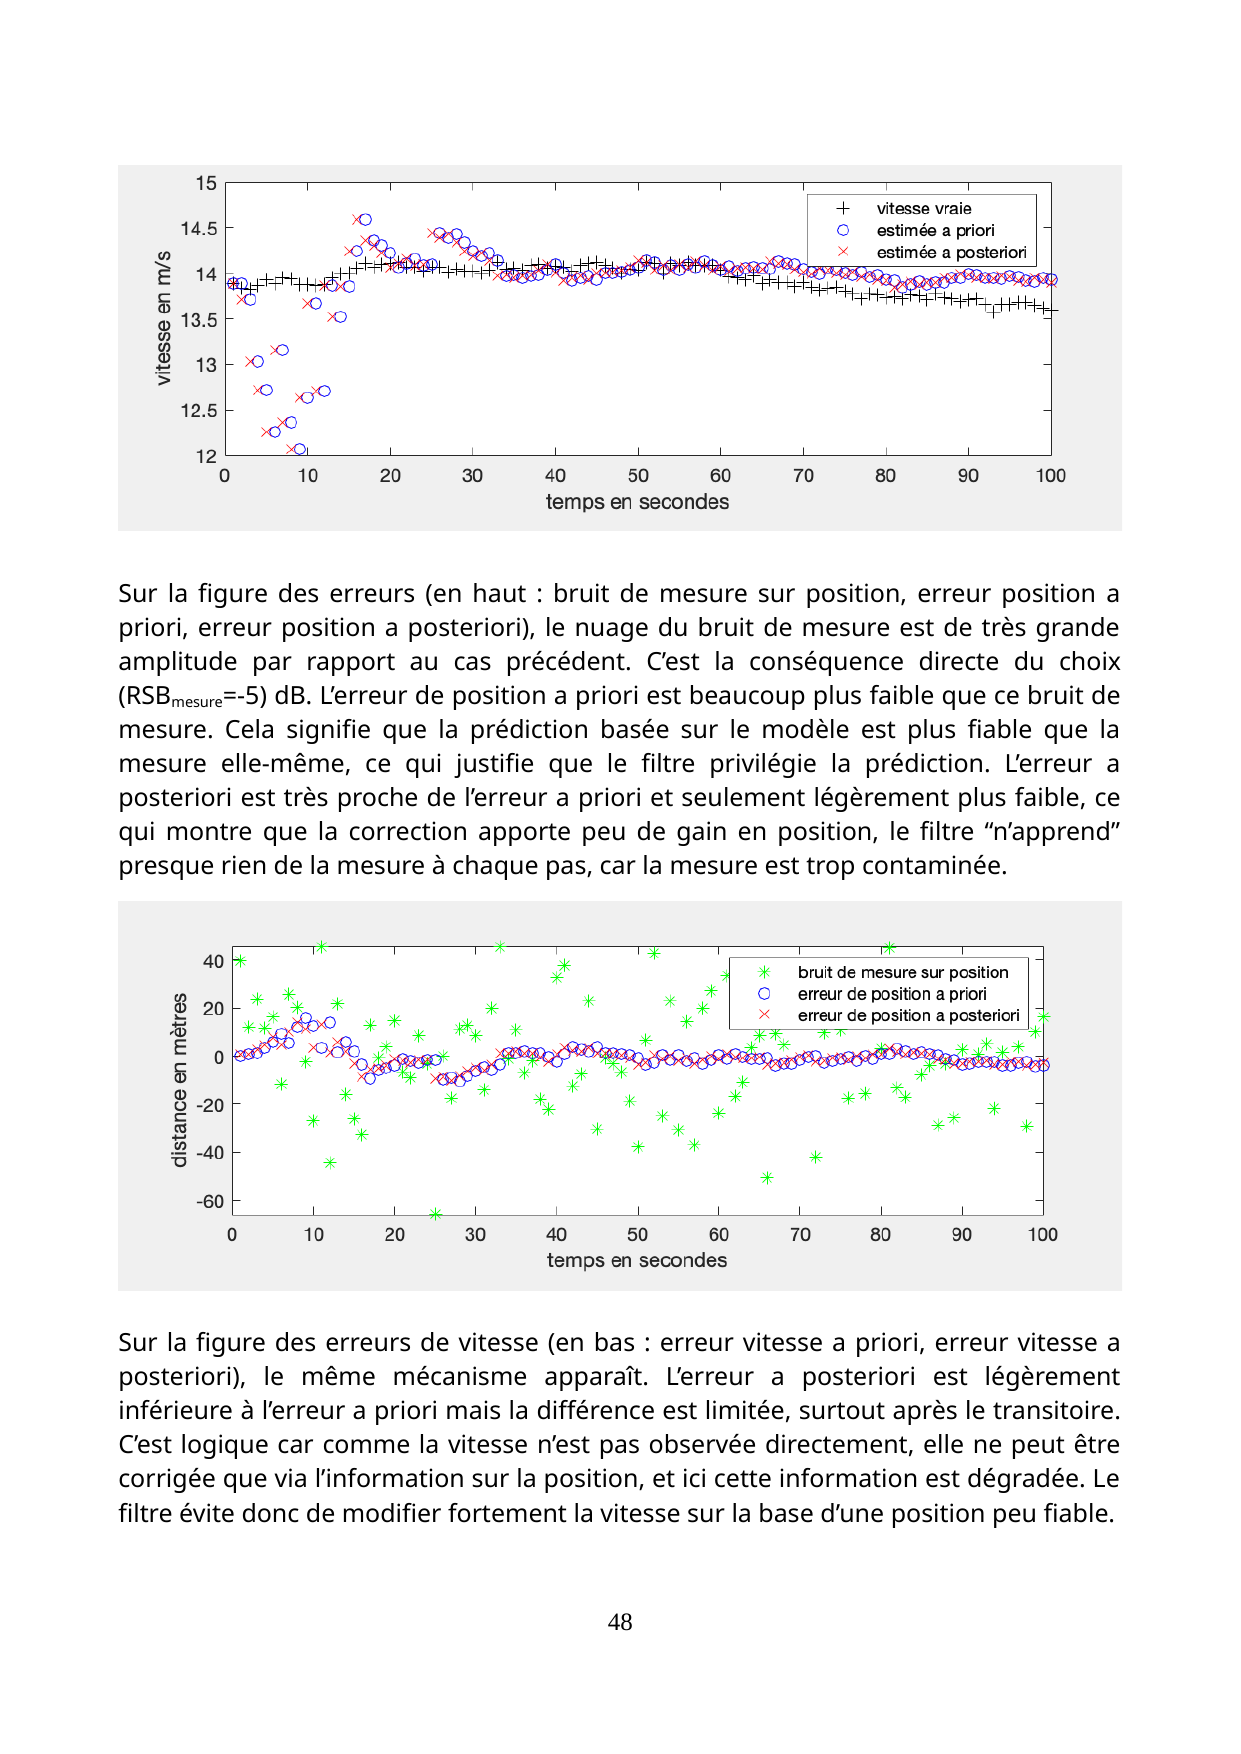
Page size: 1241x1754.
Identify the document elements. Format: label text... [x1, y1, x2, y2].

picture [118, 901, 1123, 1291]
picture [118, 165, 1123, 531]
text Sur la figure des erreurs de vitesse (en bas : erreur vitesse a priori, erreur vitesse a posteriori), le même mécanisme apparaît. L’erreur a posteriori est légèrement inférieure à l’erreur a priori mais la différence est limitée, surtout après le transitoire. C’est logique car comme la vitesse n’est pas observée directement, elle ne peut être corrigée que via l’information sur la position, et ici cette information est dégradée. Le filtre évite donc de modifier fortement la vitesse sur la base d’une position peu fiable. [118, 1325, 1122, 1529]
text Sur la figure des erreurs (en haut : bruit de mesure sur position, erreur position a priori, erreur position a posteriori), le nuage du bruit de mesure est de très grande amplitude par rapport au cas précédent. C’est la conséquence directe du choix (RSBmesure=-5) dB. L’erreur de position a priori est beaucoup plus faible que ce bruit de mesure. Cela signifie que la prédiction basée sur le modèle est plus fiable que la mesure elle-même, ce qui justifie que le filtre privilégie la prédiction. L’erreur a posteriori est très proche de l’erreur a priori et seulement légèrement plus faible, ce qui montre que la correction apporte peu de gain en position, le filtre “n’apprend” presque rien de la mesure à chaque pas, car la mesure est trop contaminée. [118, 575, 1122, 882]
